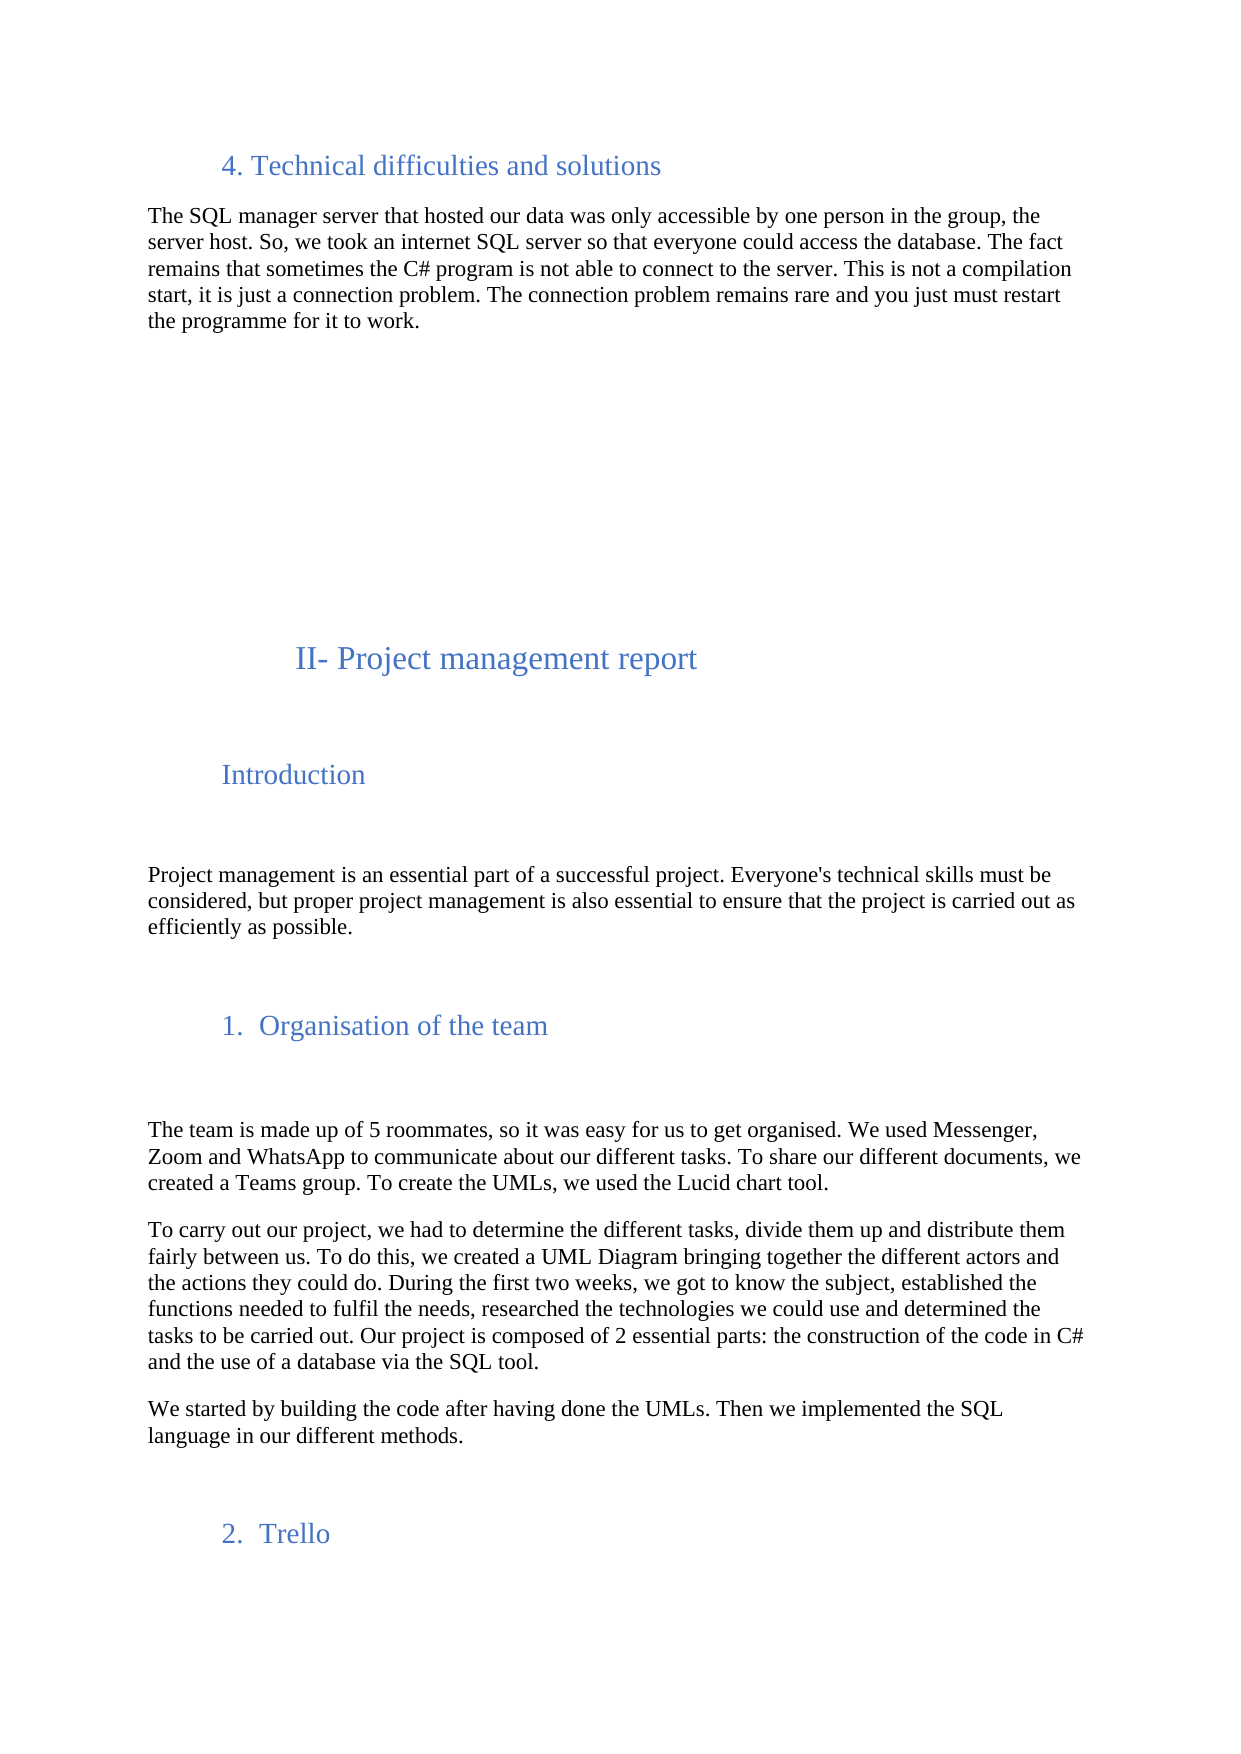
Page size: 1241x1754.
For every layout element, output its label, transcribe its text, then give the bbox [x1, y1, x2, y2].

list Trello [221, 1516, 1093, 1550]
list Organisation of the team [221, 1008, 1093, 1041]
text The team is made up of 5 roommates, so it was easy for us to get organised. We used Messenger, Zoom and WhatsApp to communicate about our different tasks. To share our different documents, we created a Teams group. To create the UMLs, we used the Lucid chart tool. [148, 1117, 1093, 1196]
text To carry out our project, we had to determine the different tasks, divide them up and distribute them fairly between us. To do this, we created a UML Diagram bringing together the different actors and the actions they could do. During the first two weeks, we got to know the subject, established the functions needed to fulfil the needs, researched the technologies we could use and determined the tasks to be carried out. Our project is composed of 2 essential parts: the construction of the code in C# and the use of a database via the SQL tool. [148, 1216, 1093, 1374]
text 4. Technical difficulties and solutions [148, 148, 1093, 181]
text We started by building the code after having done the UMLs. Then we implemented the SQL language in our different methods. [148, 1395, 1093, 1448]
text Project management is an essential part of a successful project. Everyone's technical skills must be considered, but proper project management is also essential to ensure that the project is carried out as efficiently as possible. [148, 861, 1093, 940]
text II- Project management report [221, 638, 1093, 677]
text Introduction [148, 757, 1093, 790]
text The SQL manager server that hosted our data was only accessible by one person in the group, the server host. So, we took an internet SQL server so that everyone could access the database. The fact remains that sometimes the C# program is not able to connect to the server. This is not a compilation start, it is just a connection problem. The connection problem remains rare and you just must restart the programme for it to work. [148, 202, 1093, 334]
